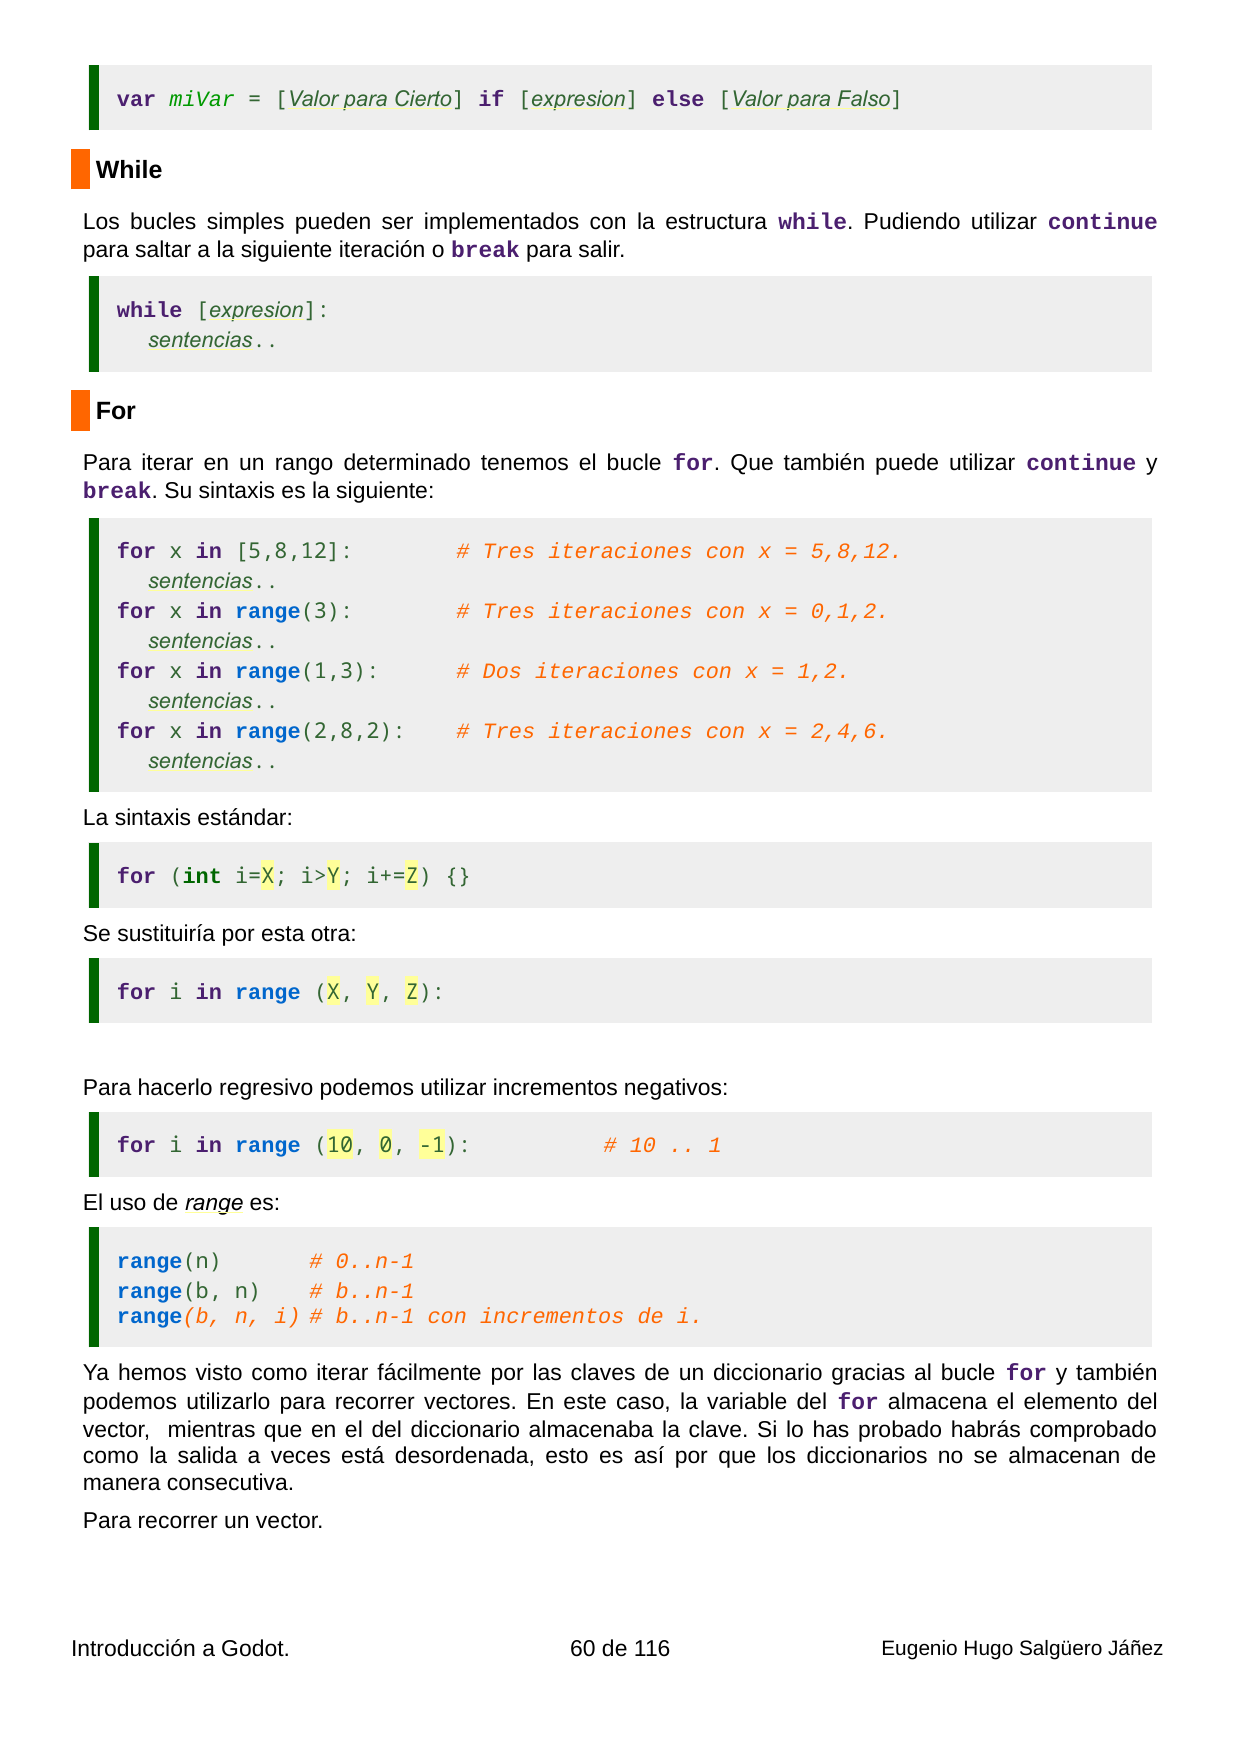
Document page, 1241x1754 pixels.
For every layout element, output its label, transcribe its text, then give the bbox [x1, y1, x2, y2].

text Los bucles simples pueden ser implementados con la estructura while. Pudiendo utilizar continue para saltar a la siguiente iteración o break para salir. [83, 208, 1158, 264]
subtitle While [90, 149, 1169, 189]
text range(n) # 0..n-1 [99, 1227, 1152, 1275]
text El uso de range es: [83, 1189, 1158, 1215]
text for x in [5,8,12]: # Tres iteraciones con x = 5,8,12. [99, 518, 1152, 565]
text sentencias.. [99, 625, 1152, 655]
text sentencias.. [99, 565, 1152, 595]
text for i in range (X, Y, Z): [99, 958, 1152, 1023]
text range(b, n, i) # b..n-1 con incrementos de i. [99, 1305, 1152, 1347]
text Se sustituiría por esta otra: [83, 920, 1158, 946]
text sentencias.. [99, 745, 1152, 792]
text for (int i=X; i>Y; i+=Z) {} [88, 842, 1152, 908]
text for x in range(3): # Tres iteraciones con x = 0,1,2. [99, 595, 1152, 625]
text sentencias.. [99, 324, 1152, 372]
text range(b, n) # b..n-1 [99, 1275, 1152, 1305]
text for i in range (10, 0, -1): # 10 .. 1 [99, 1112, 1152, 1177]
text var miVar = [Valor para Cierto] if [expresion] else [Valor para Falso] [99, 65, 1152, 130]
subtitle For [90, 390, 1169, 431]
text for x in range(2,8,2): # Tres iteraciones con x = 2,4,6. [99, 715, 1152, 745]
text for x in range(1,3): # Dos iteraciones con x = 1,2. [99, 655, 1152, 685]
text Para iterar en un rango determinado tenemos el bucle for. Que también puede utilizar continue y break. Su sintaxis es la siguiente: [83, 449, 1158, 506]
text Para hacerlo regresivo podemos utilizar incrementos negativos: [83, 1073, 1158, 1100]
text Ya hemos visto como iterar fácilmente por las claves de un diccionario gracias al bucle for y también podemos utilizarlo para recorrer vectores. En este caso, la variable del for almacena el elemento del vector, mientras que en el del diccionario almacenaba la clave. Si lo has probado habrás comprobado como la salida a veces está desordenada, esto es así por que los diccionarios no se almacenan de manera consecutiva. [83, 1359, 1158, 1495]
text while [expresion]: [99, 276, 1152, 324]
text La sintaxis estándar: [83, 804, 1158, 831]
text Para recorrer un vector. [83, 1507, 1158, 1533]
text sentencias.. [99, 685, 1152, 715]
